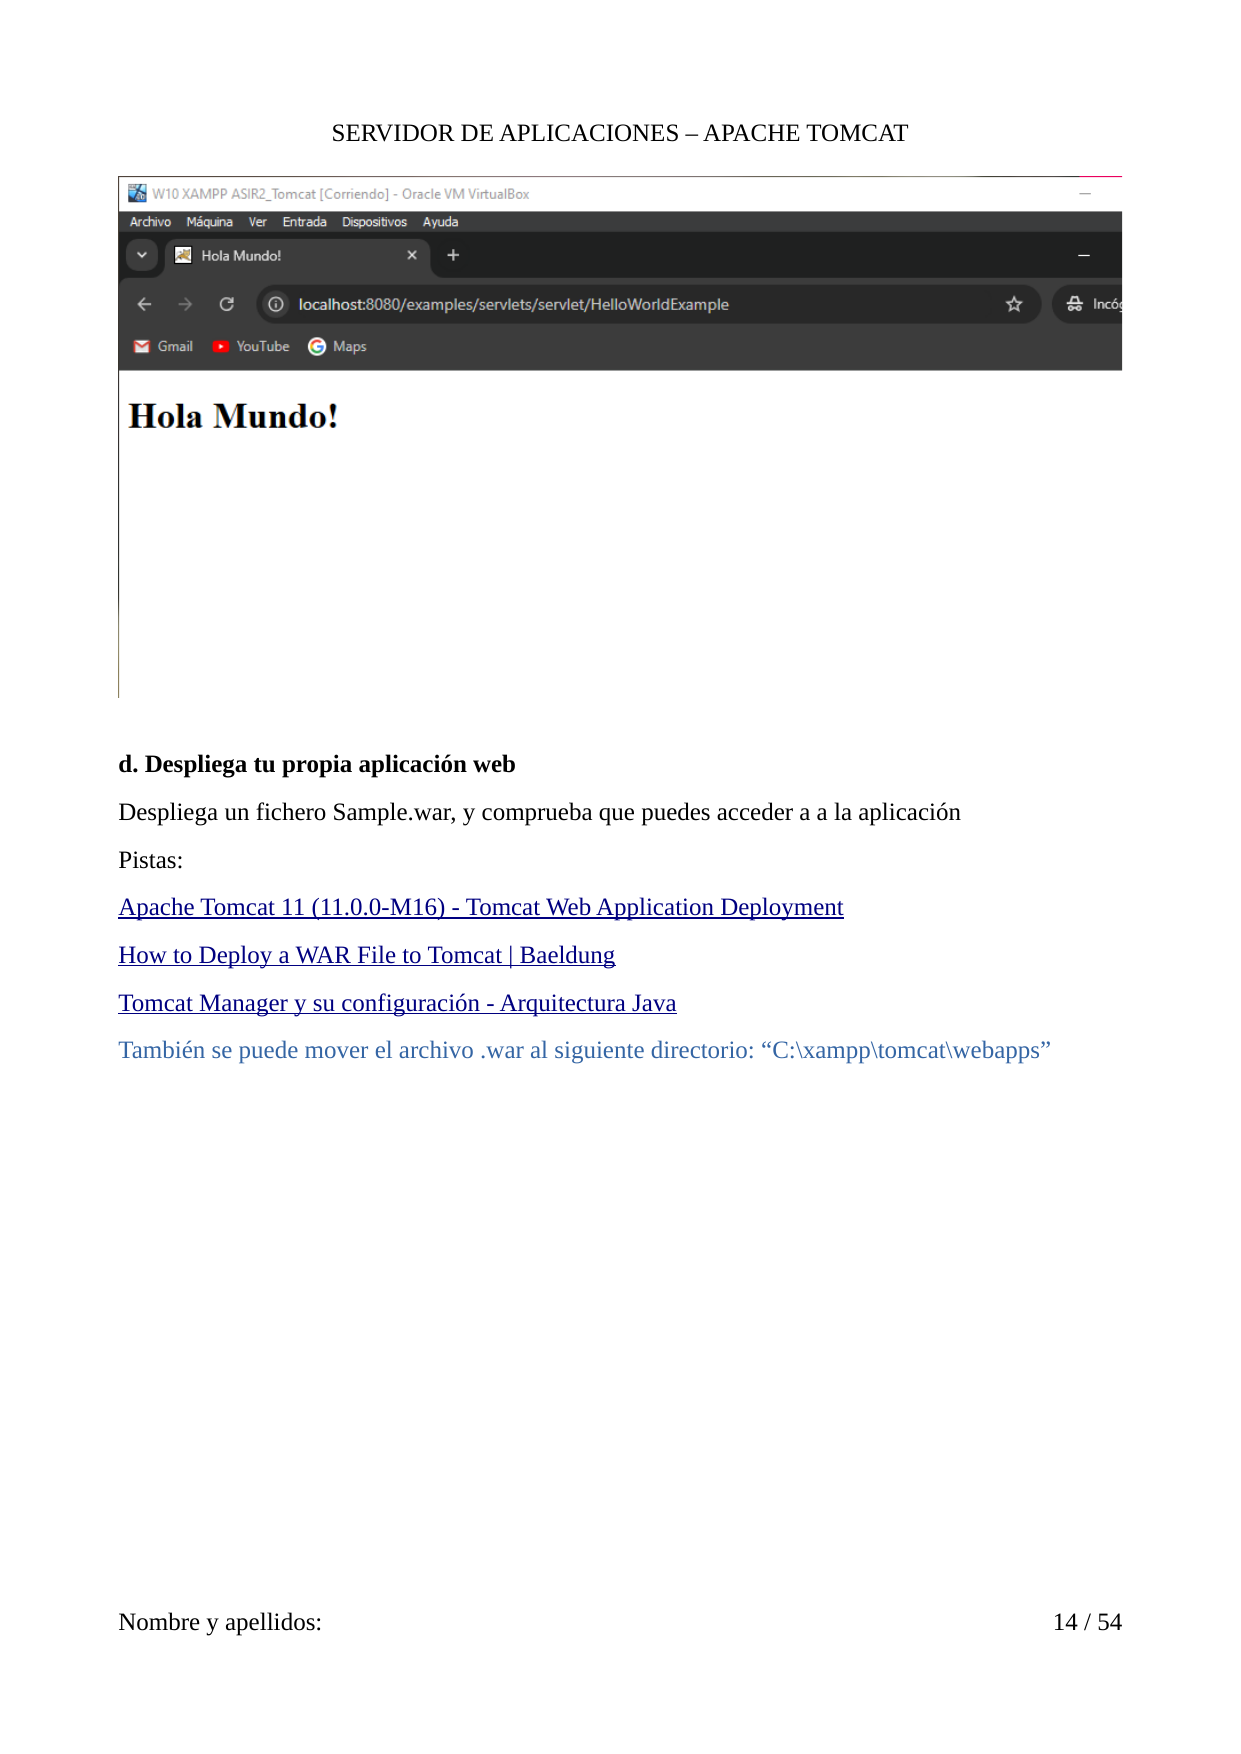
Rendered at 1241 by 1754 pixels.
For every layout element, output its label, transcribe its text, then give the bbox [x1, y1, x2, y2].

text How to Deploy a WAR File to Tomcat | Baeldung [118, 940, 1122, 969]
picture [118, 176, 1123, 698]
text Pistas: [118, 845, 1122, 873]
text Despliega un fichero Sample.war, y comprueba que puedes acceder a a la aplicación [118, 797, 1122, 826]
text Apache Tomcat 11 (11.0.0-M16) - Tomcat Web Application Deployment [118, 892, 1122, 921]
text d. Despliega tu propia aplicación web [118, 749, 1122, 778]
text También se puede mover el archivo .war al siguiente directorio: “C:\xampp\tomcat\webapps” [118, 1035, 1122, 1064]
text Tomcat Manager y su configuración - Arquitectura Java [118, 988, 1122, 1016]
